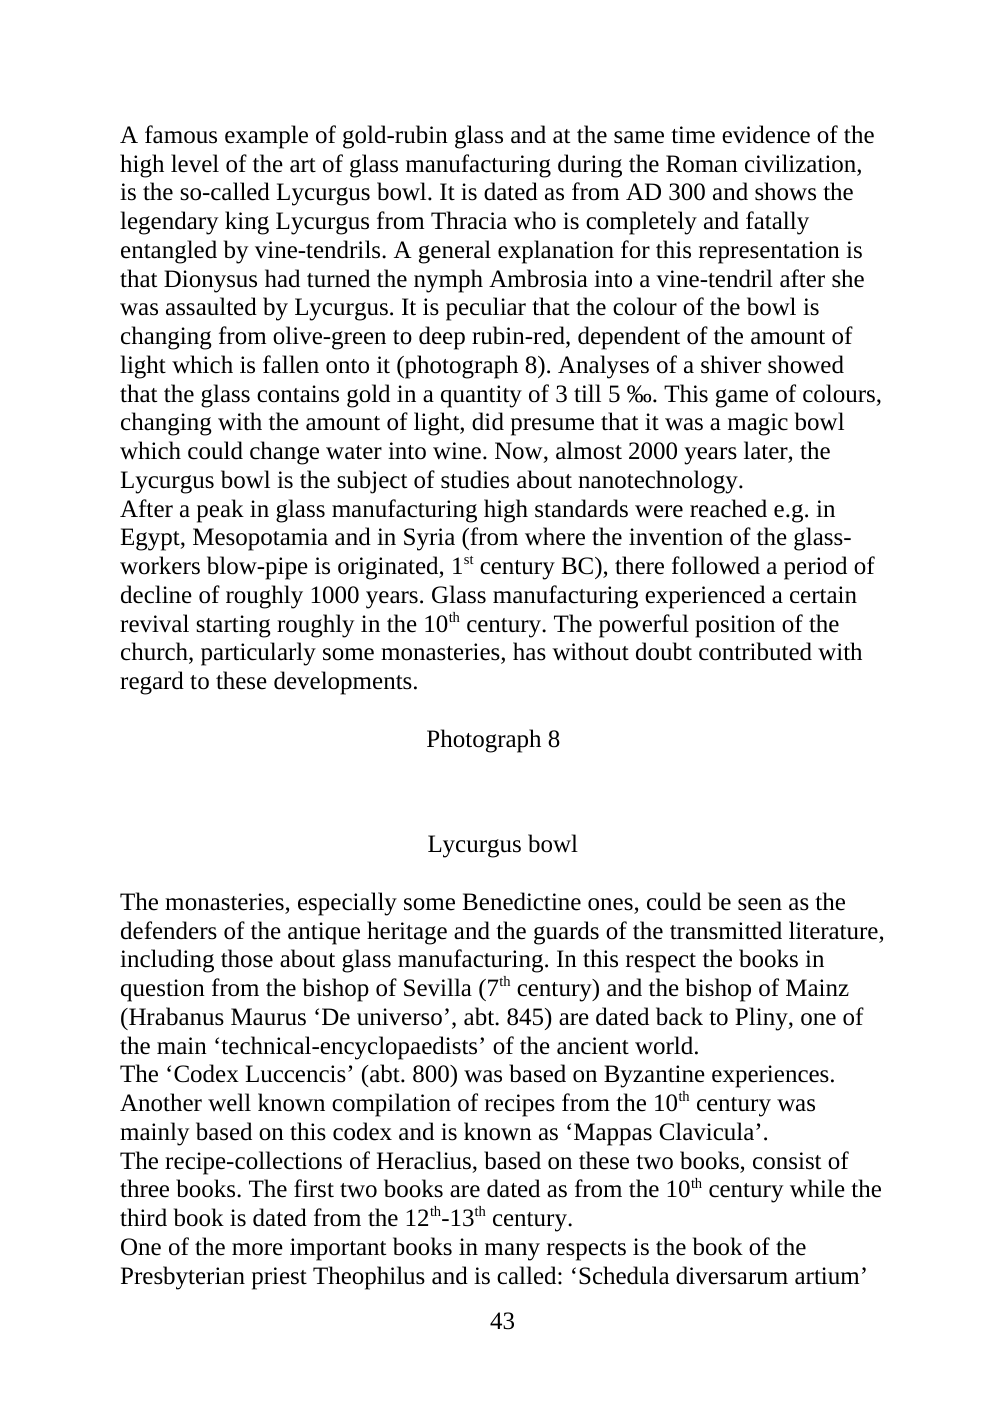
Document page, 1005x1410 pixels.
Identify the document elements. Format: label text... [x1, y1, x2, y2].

text The monasteries, especially some Benedictine ones, could be seen as the defenders of the antique heritage and the guards of the transmitted literature, including those about glass manufacturing. In this respect the books in question from the bishop of Sevilla (7th century) and the bishop of Mainz (Hrabanus Maurus ‘De universo’, abt. 845) are dated back to Pliny, one of the main ‘technical-encyclopaedists’ of the ancient world. [120, 887, 885, 1059]
text Lycurgus bowl [120, 829, 885, 858]
text One of the more important books in many respects is the book of the Presbyterian priest Theophilus and is called: ‘Schedula diversarum artium’ [120, 1232, 885, 1289]
text The recipe-collections of Heraclius, based on these two books, consist of three books. The first two books are dated as from the 10th century while the third book is dated from the 12th-13th century. [120, 1146, 885, 1232]
text The ‘Codex Luccencis’ (abt. 800) was based on Byzantine experiences. Another well known compilation of recipes from the 10th century was mainly based on this codex and is known as ‘Mappas Clavicula’. [120, 1059, 885, 1146]
text After a peak in glass manufacturing high standards were reached e.g. in Egypt, Mesopotamia and in Syria (from where the invention of the glass-workers blow-pipe is originated, 1st century BC), there followed a period of decline of roughly 1000 years. Glass manufacturing experienced a certain revival starting roughly in the 10th century. The powerful position of the church, particularly some monasteries, has without doubt contributed with regard to these developments. [120, 494, 885, 695]
text Photograph 8 [176, 724, 885, 752]
text A famous example of gold-rubin glass and at the same time evidence of the high level of the art of glass manufacturing during the Roman civilization, is the so-called Lycurgus bowl. It is dated as from AD 300 and shows the legendary king Lycurgus from Thracia who is completely and fatally entangled by vine-tendrils. A general explanation for this representation is that Dionysus had turned the nymph Ambrosia into a vine-tendril after she was assaulted by Lycurgus. It is peculiar that the colour of the bowl is changing from olive-green to deep rubin-red, dependent of the amount of light which is fallen onto it (photograph 8). Analyses of a shiver showed that the glass contains gold in a quantity of 3 till 5 ‰. This game of colours, changing with the amount of light, did presume that it was a magic bowl which could change water into wine. Now, almost 2000 years later, the Lycurgus bowl is the subject of studies about nanotechnology. [120, 120, 885, 494]
